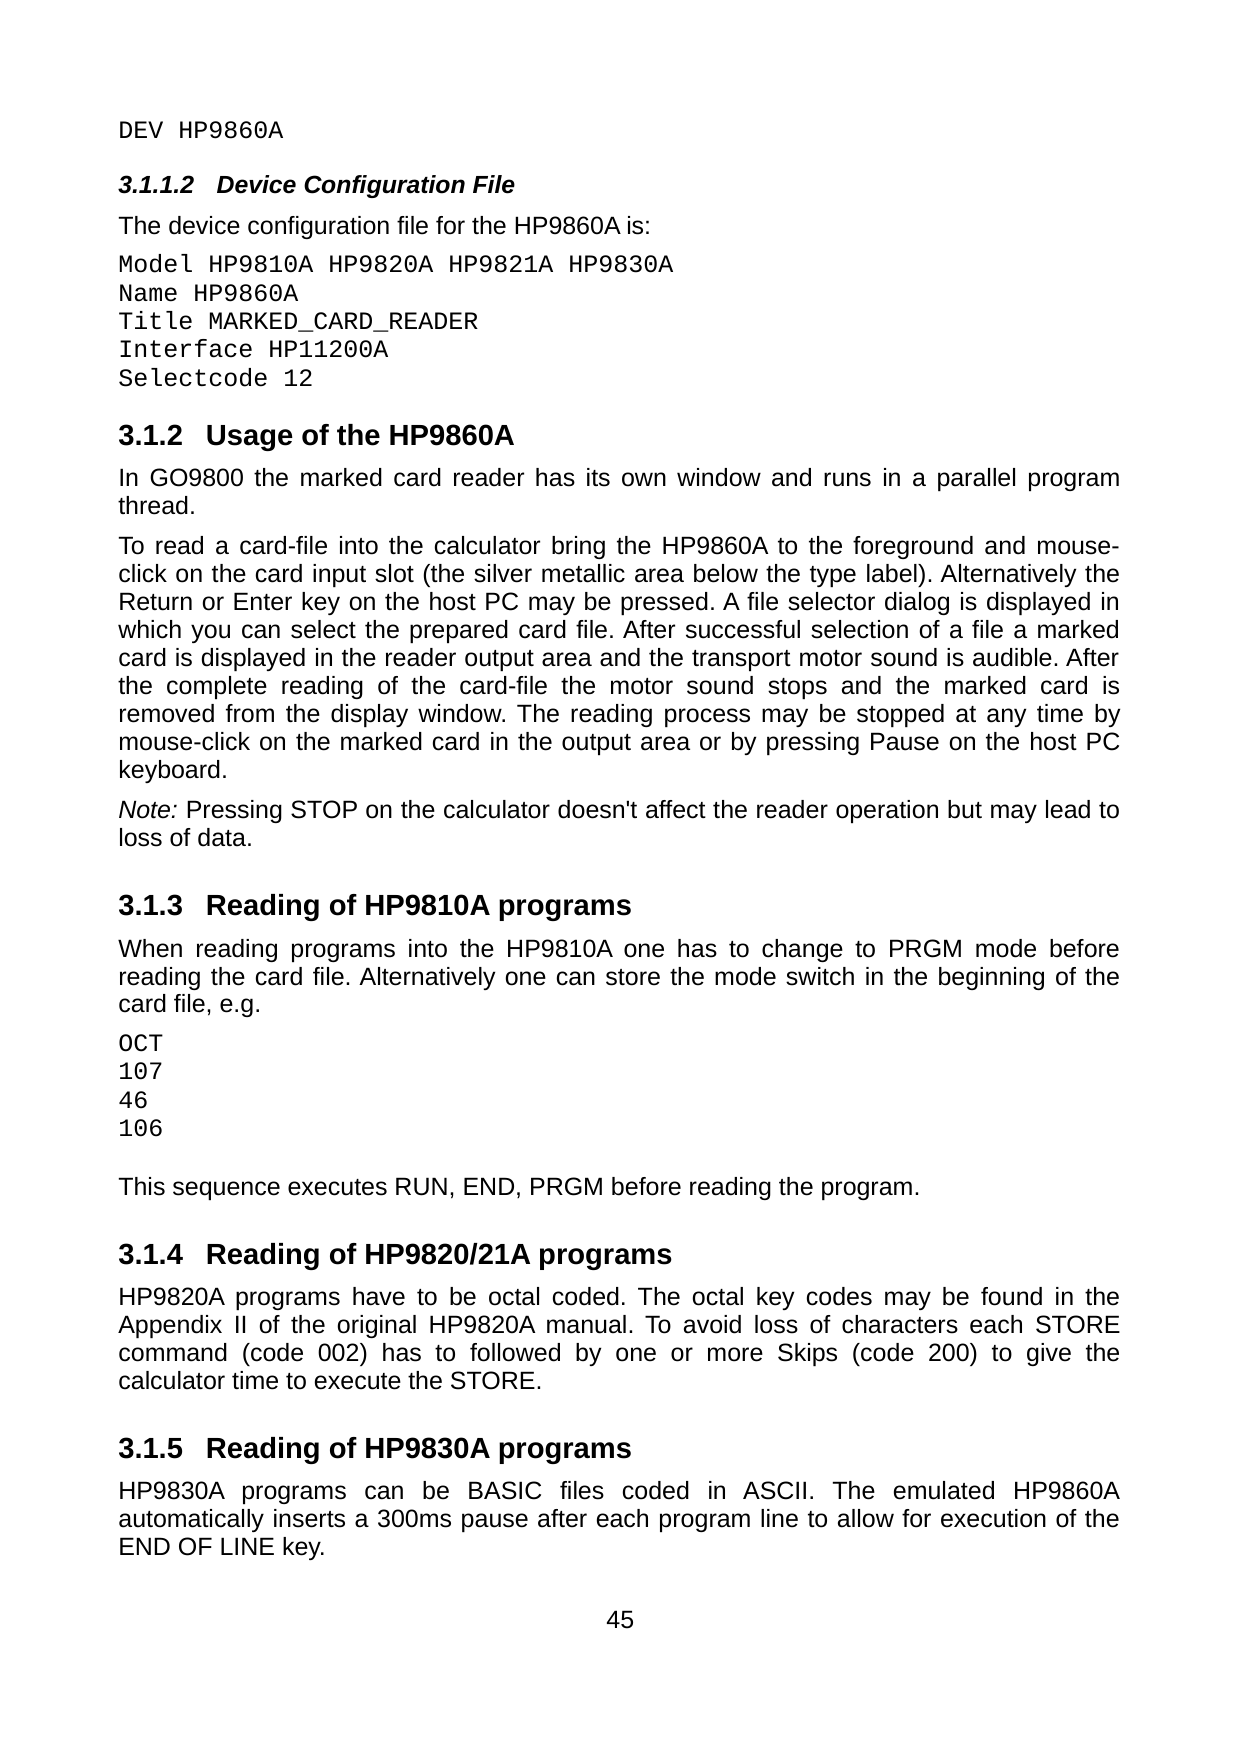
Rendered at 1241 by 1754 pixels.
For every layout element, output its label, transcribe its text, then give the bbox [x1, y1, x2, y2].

text Name HP9860A [118, 280, 1122, 309]
subtitle Reading of HP9820/21A programs [118, 1238, 1122, 1270]
text Interface HP11200A [118, 337, 1122, 365]
text In GO9800 the marked card reader has its own window and runs in a parallel program thread. [118, 464, 1122, 520]
text 107 [118, 1059, 1122, 1087]
text Selectcode 12 [118, 365, 1122, 394]
subtitle Usage of the HP9860A [118, 419, 1122, 451]
text HP9830A programs can be BASIC files coded in ASCII. The emulated HP9860A automatically inserts a 300ms pause after each program line to allow for execution of the END OF LINE key. [118, 1477, 1122, 1561]
subtitle Reading of HP9830A programs [118, 1432, 1122, 1464]
subtitle Reading of HP9810A programs [118, 889, 1122, 922]
text OCT [118, 1031, 1122, 1059]
text 46 [118, 1087, 1122, 1116]
text This sequence executes RUN, END, PRGM before reading the program. [118, 1172, 1122, 1200]
text Model HP9810A HP9820A HP9821A HP9830A [118, 252, 1122, 280]
text Title MARKED_CARD_READER [118, 309, 1122, 337]
text Note: Pressing STOP on the calculator doesn't affect the reader operation but may lead to loss of data. [118, 796, 1122, 852]
text 106 [118, 1116, 1122, 1144]
subtitle Device Configuration File [118, 171, 1122, 199]
text When reading programs into the HP9810A one has to change to PRGM mode before reading the card file. Alternatively one can store the mode switch in the beginning of the card file, e.g. [118, 934, 1122, 1018]
text DEV HP9860A [118, 118, 1122, 146]
text To read a card-file into the calculator bring the HP9860A to the foreground and mouse-click on the card input slot (the silver metallic area below the type label). Alternatively the Return or Enter key on the host PC may be pressed. A file selector dialog is displayed in which you can select the prepared card file. After successful selection of a file a marked card is displayed in the reader output area and the transport motor sound is audible. After the complete reading of the card-file the motor sound stops and the marked card is removed from the display window. The reading process may be stopped at any time by mouse-click on the marked card in the output area or by pressing Pause on the host PC keyboard. [118, 532, 1122, 783]
text HP9820A programs have to be octal coded. The octal key codes may be found in the Appendix II of the original HP9820A manual. To avoid loss of characters each STORE command (code 002) has to followed by one or more Skips (code 200) to give the calculator time to execute the STORE. [118, 1283, 1122, 1394]
text The device configuration file for the HP9860A is: [118, 212, 1122, 239]
